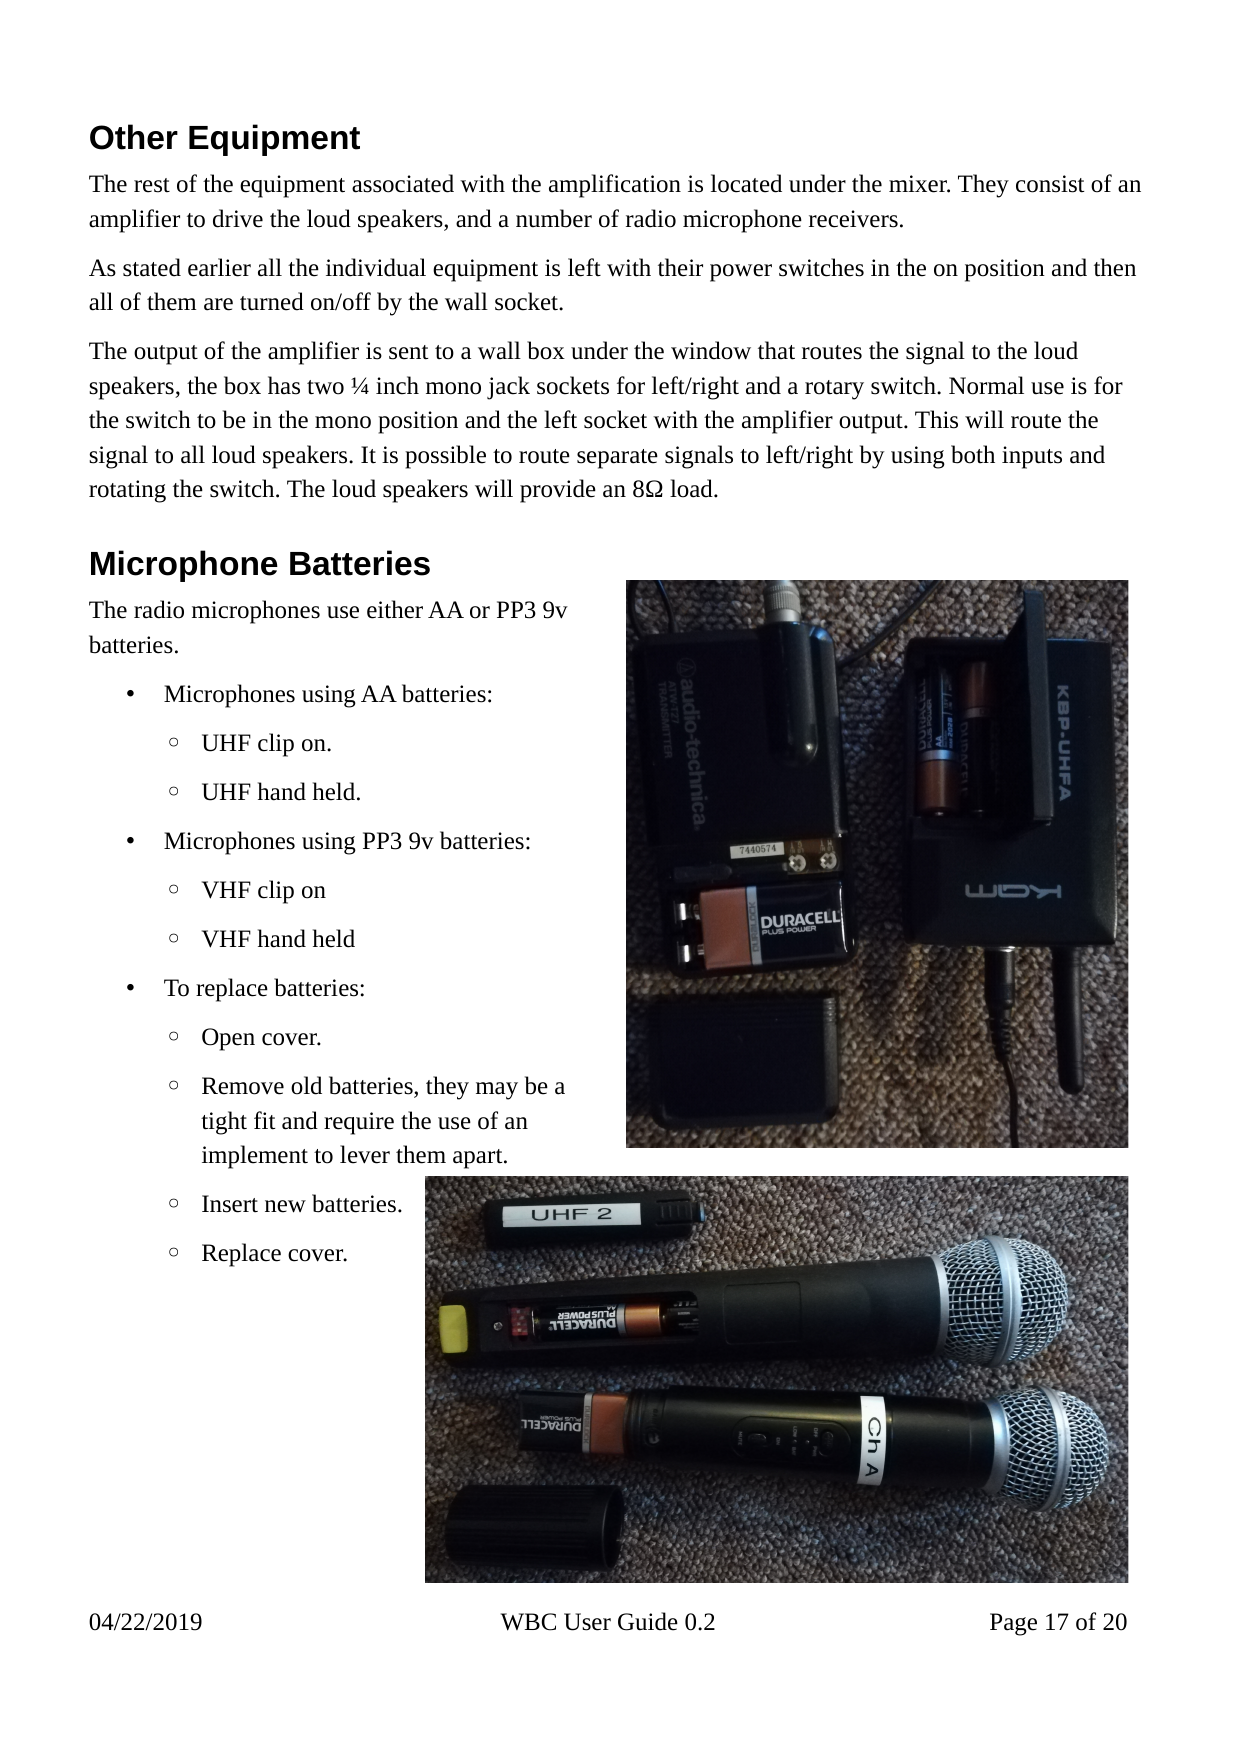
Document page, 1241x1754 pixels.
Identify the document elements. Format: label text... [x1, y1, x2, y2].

list [1129, 777, 1152, 806]
text [1129, 595, 1152, 658]
text The output of the amplifier is sent to a wall box under the window that routes the signal to the loud speakers, the box has two ¼ inch mono jack sockets for left/right and a rotary switch. Normal use is for the switch to be in the mono position and the left socket with the amplifier output. This will route the signal to all loud speakers. It is possible to route separate signals to left/right by using both inputs and rotating the switch. The loud speakers will provide an 8Ω load. [88, 336, 1152, 503]
list UHF hand held. [163, 777, 626, 806]
text As stated earlier all the individual equipment is left with their power switches in the on position and then all of them are turned on/off by the wall socket. [88, 253, 1152, 316]
list [1129, 1238, 1152, 1267]
list Insert new batteries. [163, 1189, 425, 1218]
list [1129, 924, 1152, 953]
list Replace cover. [163, 1238, 425, 1267]
text The radio microphones use either AA or PP3 9v batteries. [88, 595, 626, 658]
list Microphones using PP3 9v batteries: [126, 826, 626, 855]
list [1129, 728, 1152, 757]
text The rest of the equipment associated with the amplification is located under the mixer. They consist of an amplifier to drive the loud speakers, and a number of radio microphone receivers. [88, 169, 1152, 232]
list To replace batteries: [126, 973, 626, 1002]
list [1129, 973, 1152, 1002]
picture [626, 580, 1129, 1038]
subtitle Other Equipment [88, 118, 1152, 157]
list Microphones using AA batteries: [126, 679, 626, 708]
list [1129, 875, 1152, 904]
subtitle Microphone Batteries [88, 544, 1152, 583]
list VHF hand held [163, 924, 626, 953]
list Open cover. [163, 1022, 1152, 1051]
list VHF clip on [163, 875, 626, 904]
picture [425, 1176, 1129, 1583]
list Remove old batteries, they may be a tight fit and require the use of an implement to lever them apart. [163, 1071, 1152, 1169]
list [1129, 679, 1152, 708]
list [1129, 1189, 1152, 1218]
list UHF clip on. [163, 728, 626, 757]
